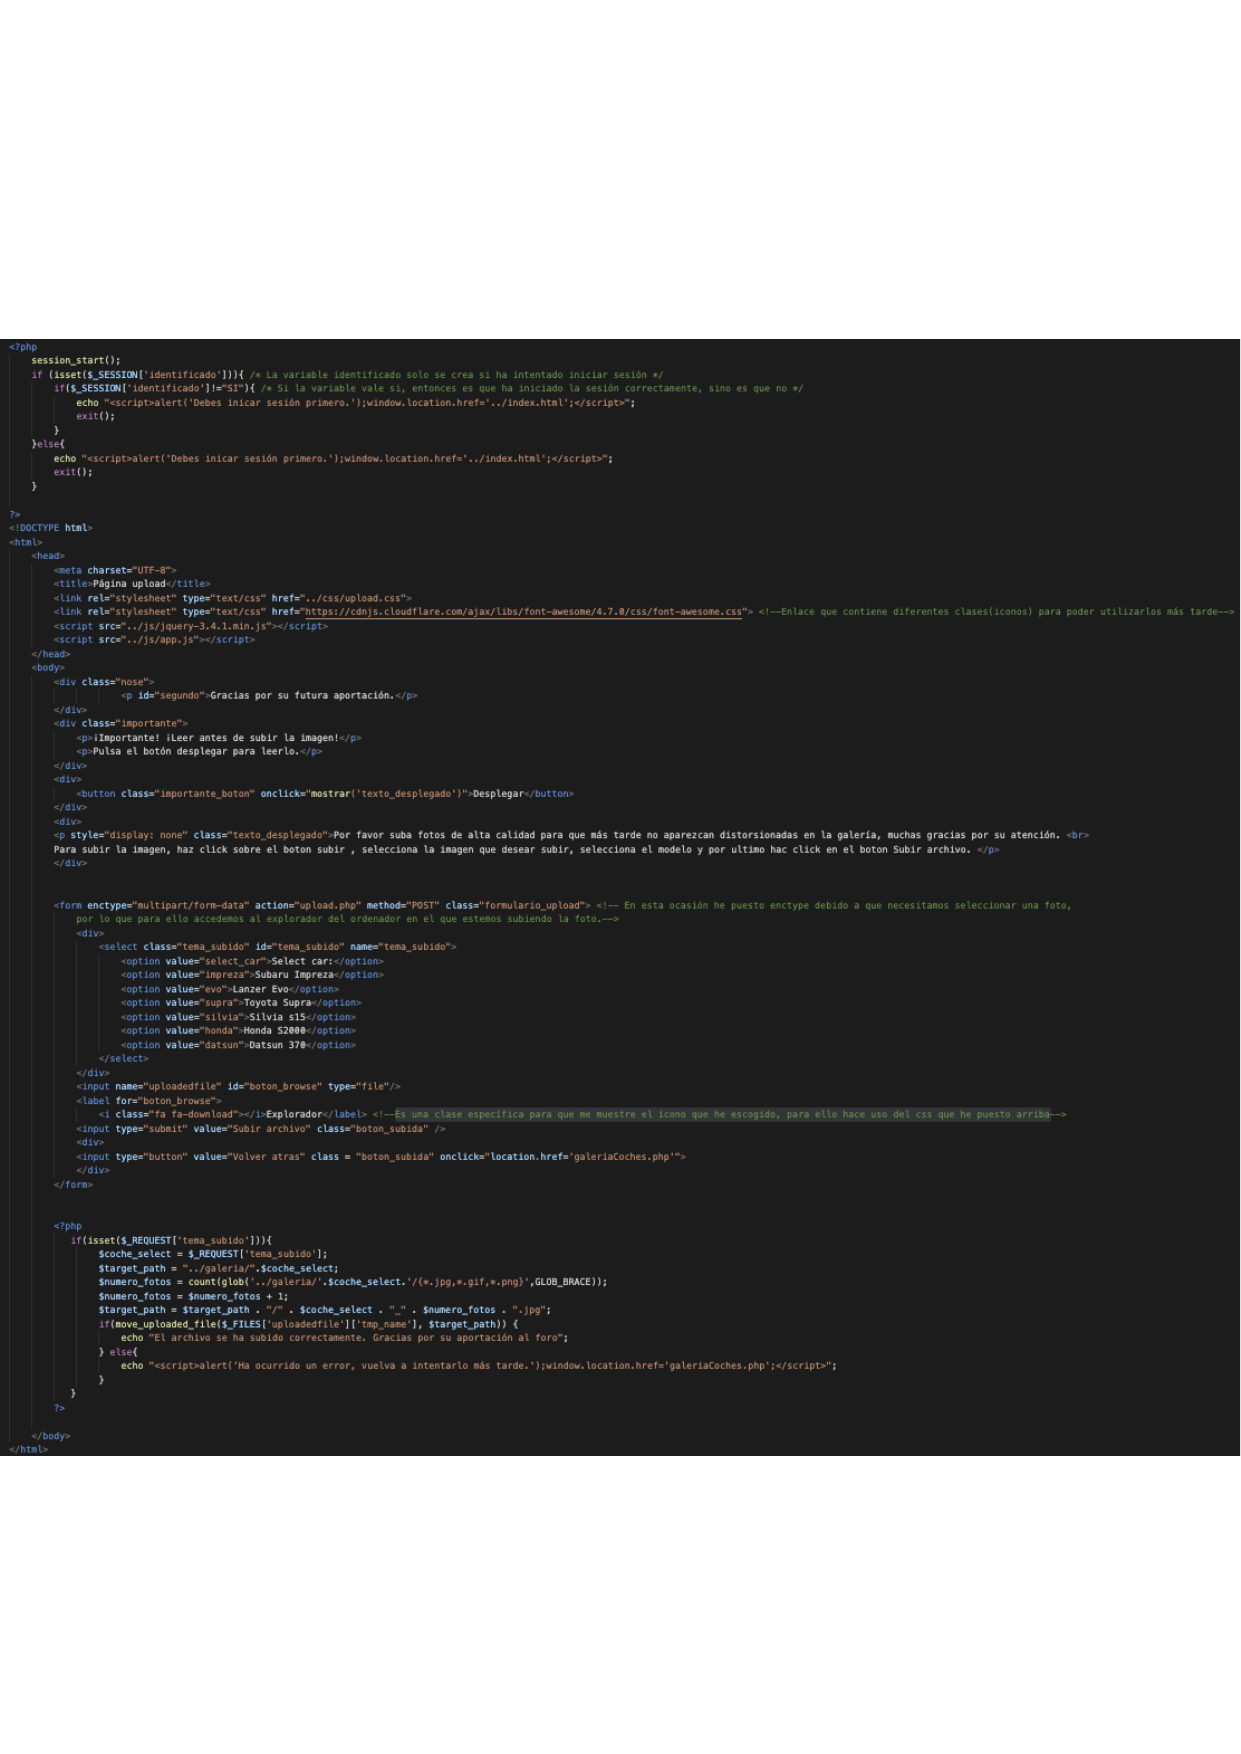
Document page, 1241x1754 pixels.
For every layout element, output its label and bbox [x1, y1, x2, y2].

picture [0, 339, 1241, 1456]
